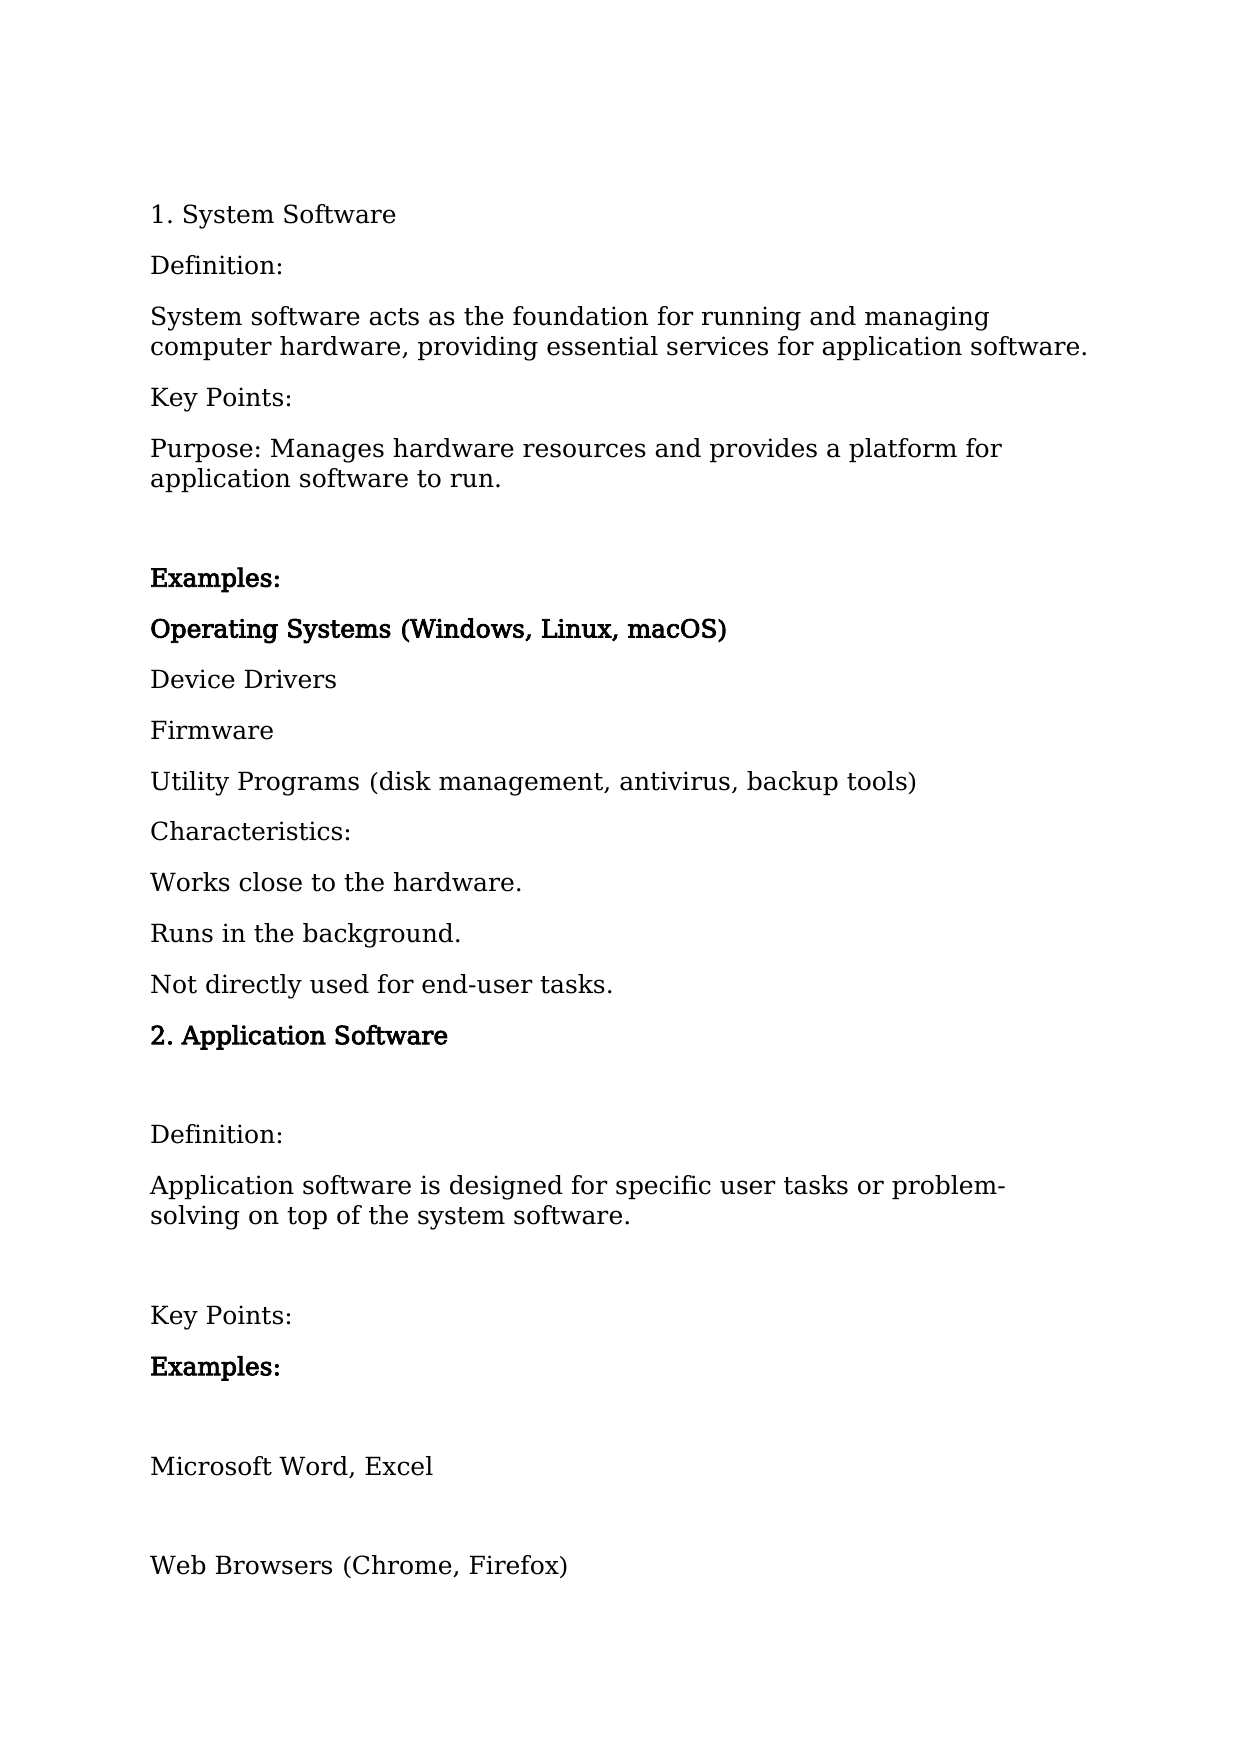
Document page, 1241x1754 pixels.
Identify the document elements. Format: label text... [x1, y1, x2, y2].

text Operating Systems (Windows, Linux, macOS) [150, 613, 1090, 643]
text Examples: [150, 562, 1090, 592]
text Device Drivers [150, 663, 1090, 693]
text Firmware [150, 714, 1090, 744]
text Characteristics: [150, 816, 1090, 846]
text Examples: [150, 1350, 1090, 1380]
text System software acts as the foundation for running and managing computer hardware, providing essential services for application software. [150, 301, 1090, 361]
text Works close to the hardware. [150, 867, 1090, 897]
text Utility Programs (disk management, antivirus, backup tools) [150, 765, 1090, 795]
text Not directly used for end-user tasks. [150, 968, 1090, 998]
text 2. Application Software [150, 1019, 1090, 1049]
text Definition: [150, 1119, 1090, 1149]
text Key Points: [150, 381, 1090, 411]
text Web Browsers (Chrome, Firefox) [150, 1550, 1090, 1580]
text 1. System Software [150, 199, 1090, 229]
text Purpose: Manages hardware resources and provides a platform for application software to run. [150, 432, 1090, 492]
text Key Points: [150, 1299, 1090, 1329]
text Microsoft Word, Excel [150, 1450, 1090, 1480]
text Runs in the background. [150, 918, 1090, 948]
text Application software is designed for specific user tasks or problem-solving on top of the system software. [150, 1170, 1090, 1230]
text Definition: [150, 250, 1090, 280]
